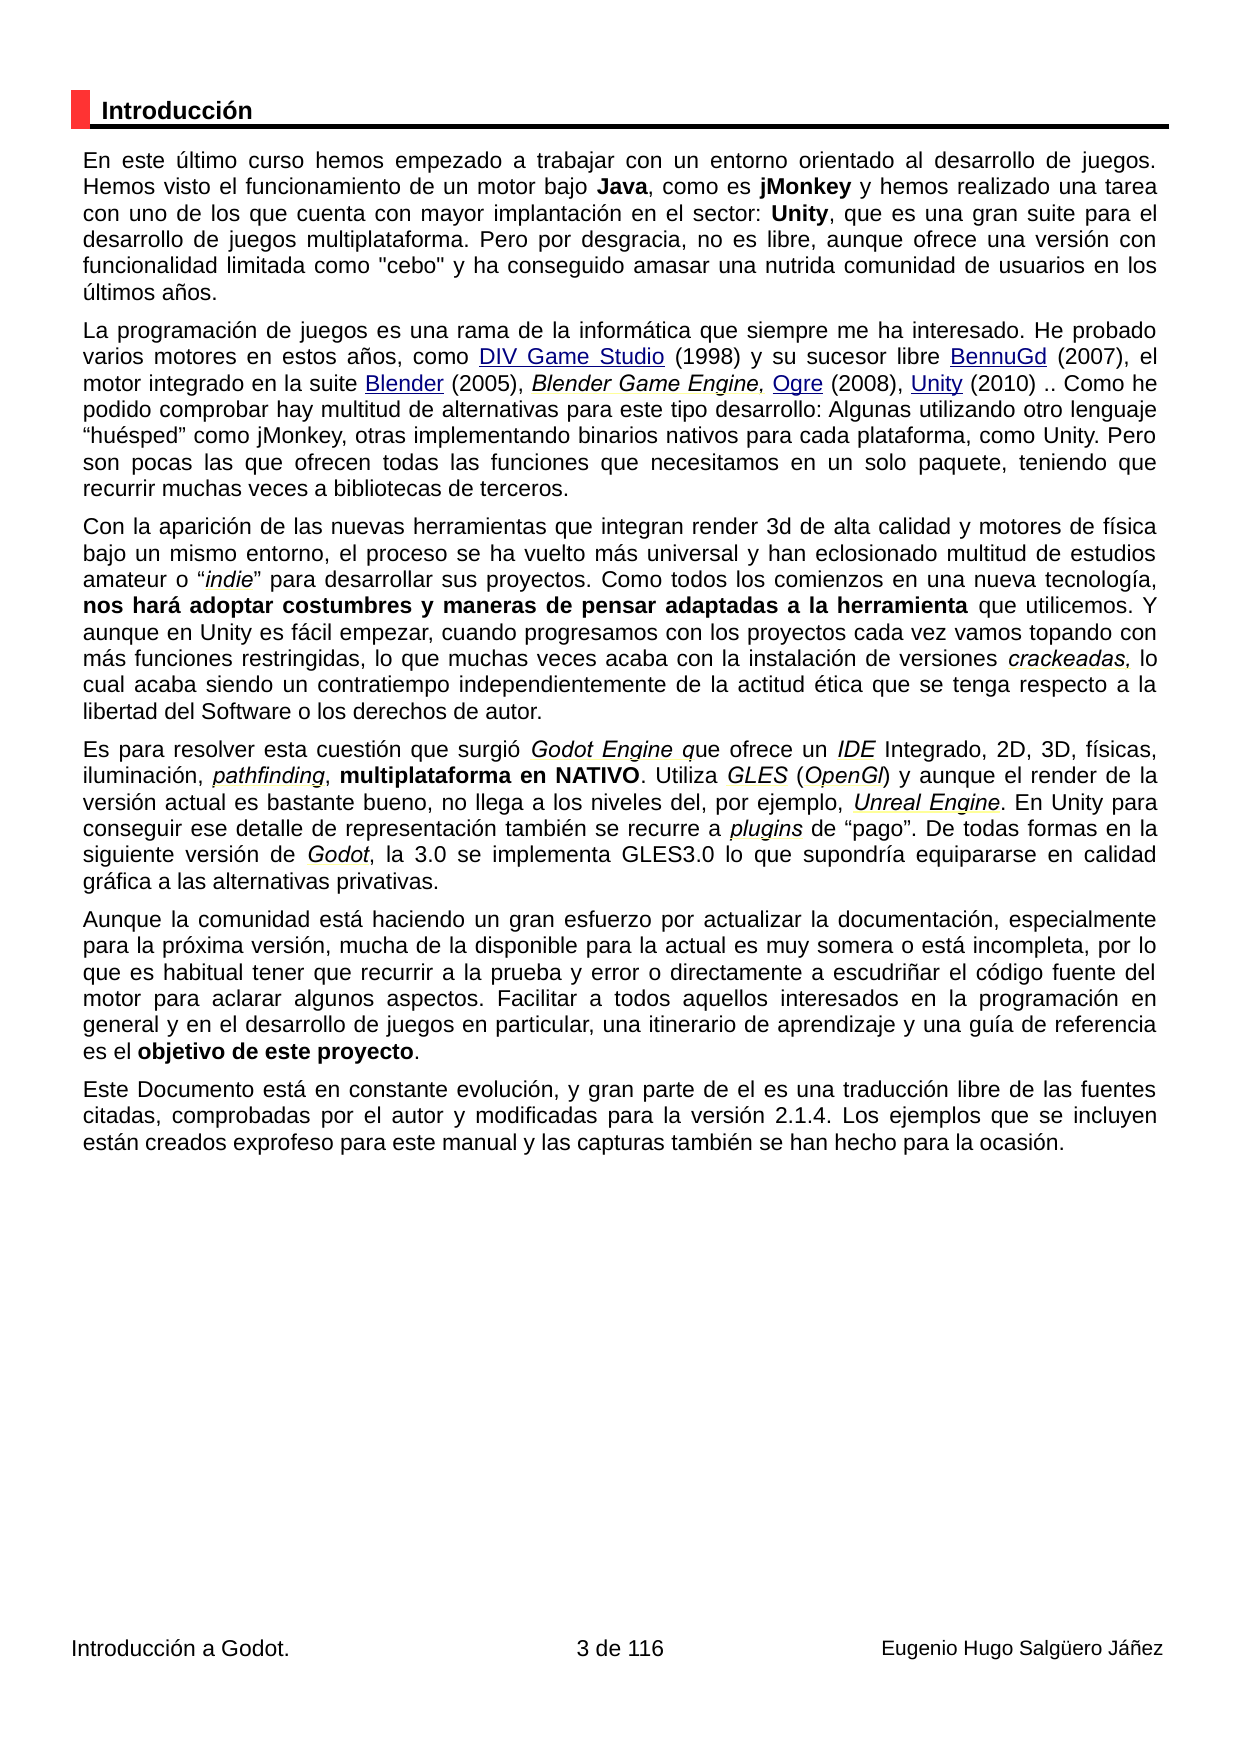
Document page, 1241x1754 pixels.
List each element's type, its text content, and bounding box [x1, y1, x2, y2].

text Con la aparición de las nuevas herramientas que integran render 3d de alta calidad y motores de física bajo un mismo entorno, el proceso se ha vuelto más universal y han eclosionado multitud de estudios amateur o “indie” para desarrollar sus proyectos. Como todos los comienzos en una nueva tecnología, nos hará adoptar costumbres y maneras de pensar adaptadas a la herramienta que utilicemos. Y aunque en Unity es fácil empezar, cuando progresamos con los proyectos cada vez vamos topando con más funciones restringidas, lo que muchas veces acaba con la instalación de versiones crackeadas, lo cual acaba siendo un contratiempo independientemente de la actitud ética que se tenga respecto a la libertad del Software o los derechos de autor. [83, 513, 1158, 724]
text Es para resolver esta cuestión que surgió Godot Engine que ofrece un IDE Integrado, 2D, 3D, físicas, iluminación, pathfinding, multiplataforma en NATIVO. Utiliza GLES (OpenGl) y aunque el render de la versión actual es bastante bueno, no llega a los niveles del, por ejemplo, Unreal Engine. En Unity para conseguir ese detalle de representación también se recurre a plugins de “pago”. De todas formas en la siguiente versión de Godot, la 3.0 se implementa GLES3.0 lo que supondría equipararse en calidad gráfica a las alternativas privativas. [83, 736, 1158, 894]
text Aunque la comunidad está haciendo un gran esfuerzo por actualizar la documentación, especialmente para la próxima versión, mucha de la disponible para la actual es muy somera o está incompleta, por lo que es habitual tener que recurrir a la prueba y error o directamente a escudriñar el código fuente del motor para aclarar algunos aspectos. Facilitar a todos aquellos interesados en la programación en general y en el desarrollo de juegos en particular, una itinerario de aprendizaje y una guía de referencia es el objetivo de este proyecto. [83, 906, 1158, 1064]
text En este último curso hemos empezado a trabajar con un entorno orientado al desarrollo de juegos. Hemos visto el funcionamiento de un motor bajo Java, como es jMonkey y hemos realizado una tarea con uno de los que cuenta con mayor implantación en el sector: Unity, que es una gran suite para el desarrollo de juegos multiplataforma. Pero por desgracia, no es libre, aunque ofrece una versión con funcionalidad limitada como "cebo" y ha conseguido amasar una nutrida comunidad de usuarios en los últimos años. [83, 147, 1158, 305]
text Este Documento está en constante evolución, y gran parte de el es una traducción libre de las fuentes citadas, comprobadas por el autor y modificadas para la versión 2.1.4. Los ejemplos que se incluyen están creados exprofeso para este manual y las capturas también se han hecho para la ocasión. [83, 1076, 1158, 1155]
subtitle Introducción [90, 90, 1169, 124]
text La programación de juegos es una rama de la informática que siempre me ha interesado. He probado varios motores en estos años, como DIV Game Studio (1998) y su sucesor libre BennuGd (2007), el motor integrado en la suite Blender (2005), Blender Game Engine, Ogre (2008), Unity (2010) .. Como he podido comprobar hay multitud de alternativas para este tipo desarrollo: Algunas utilizando otro lenguaje “huésped” como jMonkey, otras implementando binarios nativos para cada plataforma, como Unity. Pero son pocas las que ofrecen todas las funciones que necesitamos en un solo paquete, teniendo que recurrir muchas veces a bibliotecas de terceros. [83, 317, 1158, 501]
